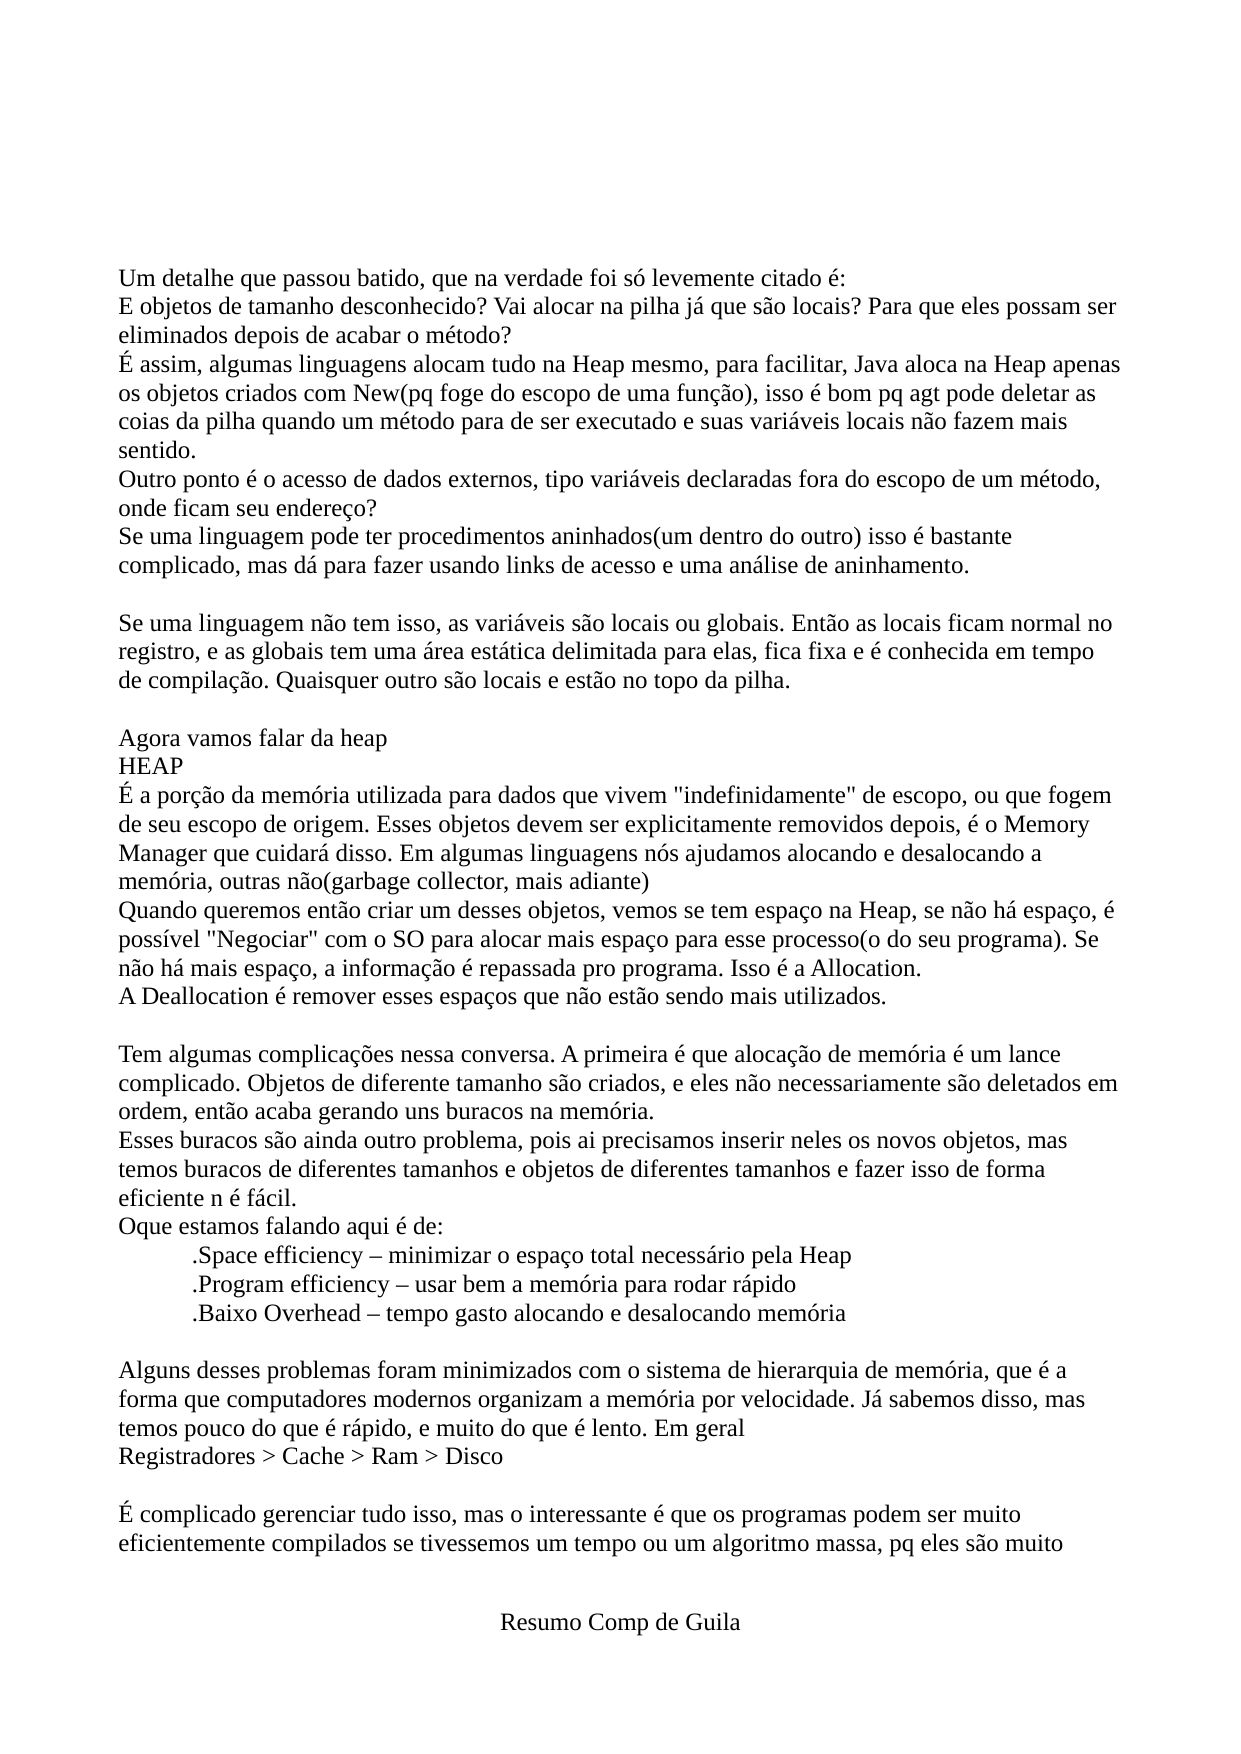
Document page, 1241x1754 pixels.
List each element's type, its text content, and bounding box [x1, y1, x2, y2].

text Tem algumas complicações nessa conversa. A primeira é que alocação de memória é um lance complicado. Objetos de diferente tamanho são criados, e eles não necessariamente são deletados em ordem, então acaba gerando uns buracos na memória. [118, 1039, 1122, 1125]
text HEAP [118, 751, 1122, 780]
text É a porção da memória utilizada para dados que vivem "indefinidamente" de escopo, ou que fogem de seu escopo de origem. Esses objetos devem ser explicitamente removidos depois, é o Memory Manager que cuidará disso. Em algumas linguagens nós ajudamos alocando e desalocando a memória, outras não(garbage collector, mais adiante) [118, 780, 1122, 895]
text É complicado gerenciar tudo isso, mas o interessante é que os programas podem ser muito eficientemente compilados se tivessemos um tempo ou um algoritmo massa, pq eles são muito [118, 1499, 1122, 1556]
text Agora vamos falar da heap [118, 723, 1122, 751]
text É assim, algumas linguagens alocam tudo na Heap mesmo, para facilitar, Java aloca na Heap apenas os objetos criados com New(pq foge do escopo de uma função), isso é bom pq agt pode deletar as coias da pilha quando um método para de ser executado e suas variáveis locais não fazem mais sentido. [118, 349, 1122, 464]
text Alguns desses problemas foram minimizados com o sistema de hierarquia de memória, que é a forma que computadores modernos organizam a memória por velocidade. Já sabemos disso, mas temos pouco do que é rápido, e muito do que é lento. Em geral [118, 1355, 1122, 1441]
text .Baixo Overhead – tempo gasto alocando e desalocando memória [118, 1298, 1122, 1326]
text E objetos de tamanho desconhecido? Vai alocar na pilha já que são locais? Para que eles possam ser eliminados depois de acabar o método? [118, 291, 1122, 349]
text .Program efficiency – usar bem a memória para rodar rápido [118, 1269, 1122, 1298]
text Quando queremos então criar um desses objetos, vemos se tem espaço na Heap, se não há espaço, é possível "Negociar" com o SO para alocar mais espaço para esse processo(o do seu programa). Se não há mais espaço, a informação é repassada pro programa. Isso é a Allocation. [118, 895, 1122, 981]
text A Deallocation é remover esses espaços que não estão sendo mais utilizados. [118, 981, 1122, 1010]
text Um detalhe que passou batido, que na verdade foi só levemente citado é: [118, 263, 1122, 291]
text .Space efficiency – minimizar o espaço total necessário pela Heap [118, 1240, 1122, 1269]
text Oque estamos falando aqui é de: [118, 1211, 1122, 1240]
text Registradores > Cache > Ram > Disco [118, 1441, 1122, 1470]
text Se uma linguagem não tem isso, as variáveis são locais ou globais. Então as locais ficam normal no registro, e as globais tem uma área estática delimitada para elas, fica fixa e é conhecida em tempo de compilação. Quaisquer outro são locais e estão no topo da pilha. [118, 608, 1122, 694]
text Outro ponto é o acesso de dados externos, tipo variáveis declaradas fora do escopo de um método, onde ficam seu endereço? [118, 464, 1122, 521]
text Esses buracos são ainda outro problema, pois ai precisamos inserir neles os novos objetos, mas temos buracos de diferentes tamanhos e objetos de diferentes tamanhos e fazer isso de forma eficiente n é fácil. [118, 1125, 1122, 1211]
text Se uma linguagem pode ter procedimentos aninhados(um dentro do outro) isso é bastante complicado, mas dá para fazer usando links de acesso e uma análise de aninhamento. [118, 521, 1122, 579]
